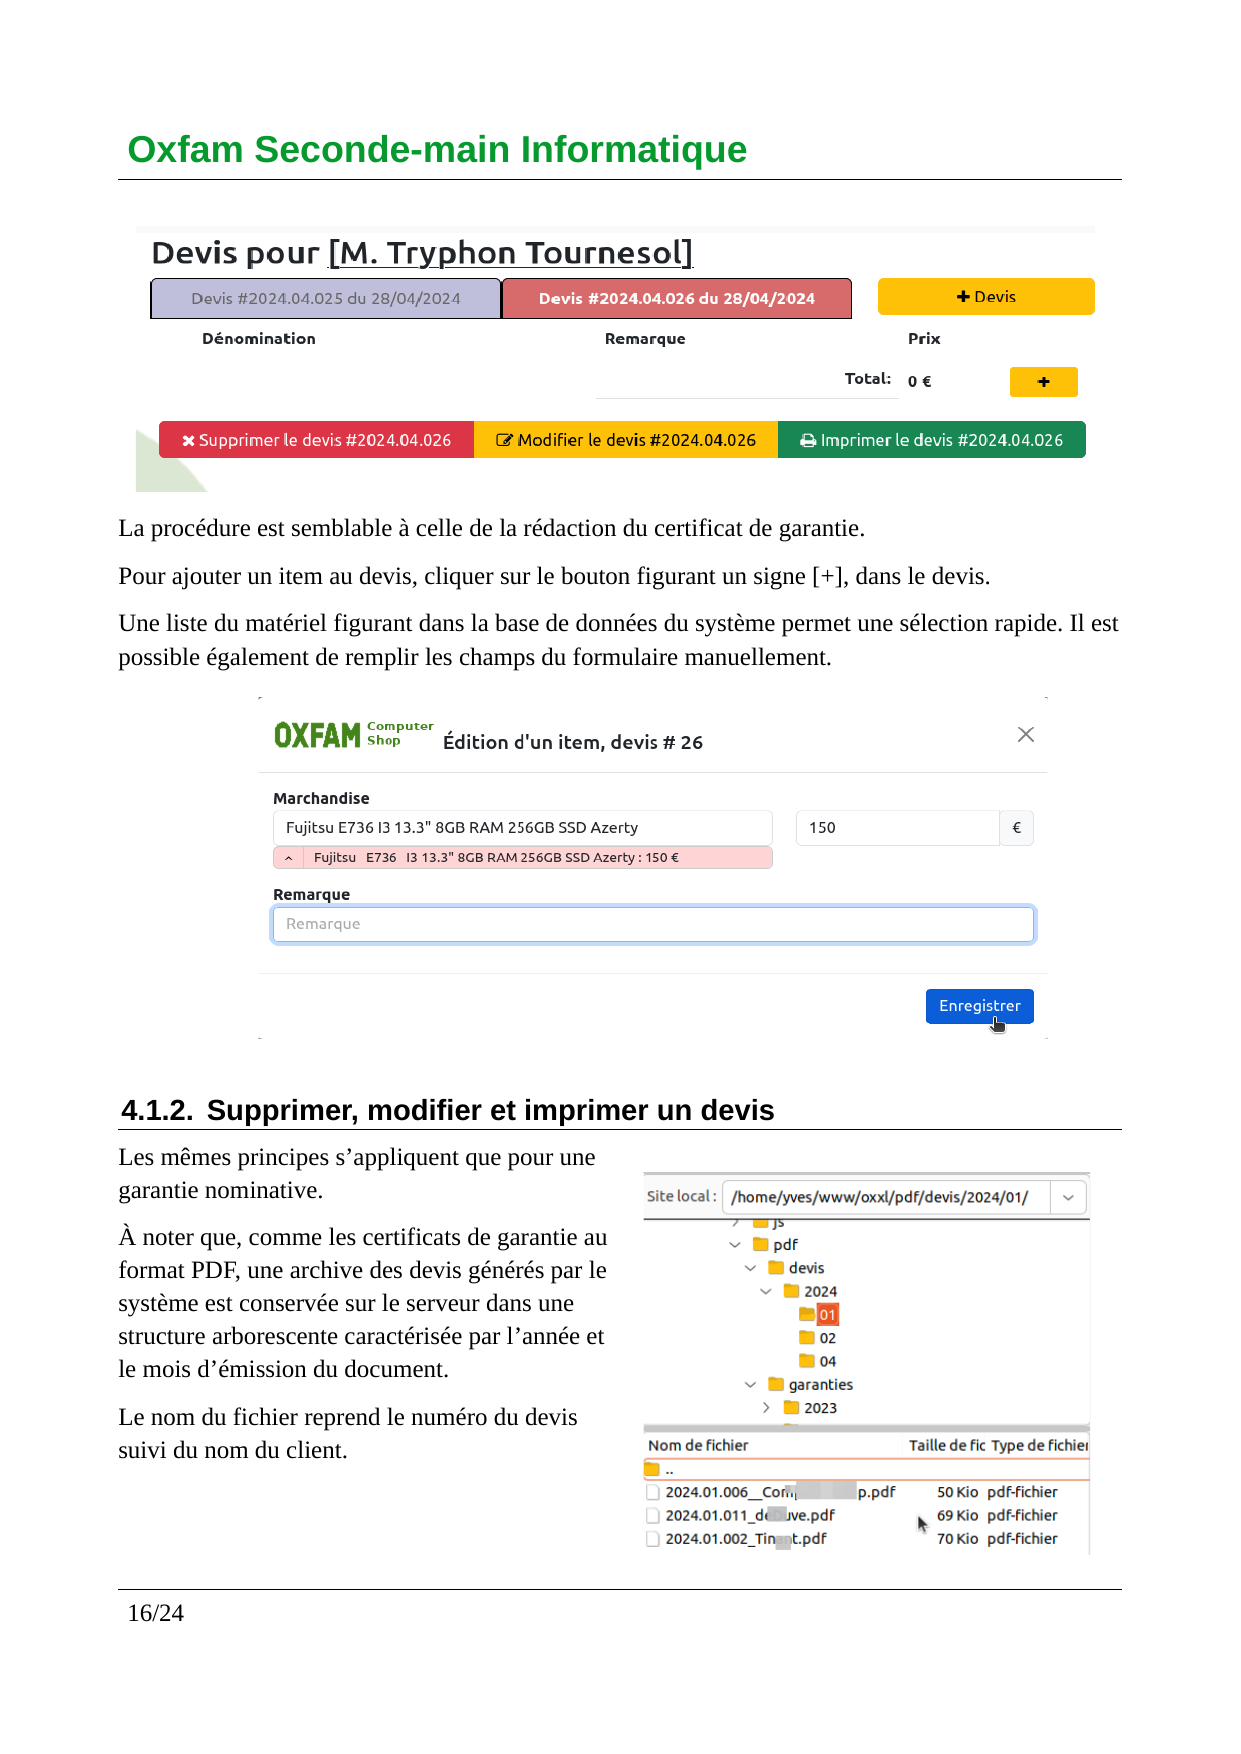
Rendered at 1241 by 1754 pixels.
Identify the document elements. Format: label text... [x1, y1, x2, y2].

text Le nom du fichier reprend le numéro du devis suivi du nom du client. [118, 1402, 626, 1464]
text [241, 679, 1065, 1056]
subtitle Supprimer, modifier et imprimer un devis [118, 704, 1122, 1129]
text Pour ajouter un item au devis, cliquer sur le bouton figurant un signe [+], dans le devis. [118, 561, 1122, 590]
picture [135, 226, 1105, 492]
text La procédure est semblable à celle de la rédaction du certificat de garantie. [118, 208, 1122, 542]
picture [258, 697, 1048, 1039]
text Les mêmes principes s’appliquent que pour une garantie nominative. [118, 1142, 1122, 1573]
picture [643, 1172, 1091, 1555]
text Une liste du matériel figurant dans la base de données du système permet une sélection rapide. Il est possible également de remplir les champs du formulaire manuellement. [118, 608, 1122, 670]
text À noter que, comme les certificats de garantie au format PDF, une archive des devis générés par le système est conservée sur le serveur dans une structure arborescente caractérisée par l’année et le mois d’émission du document. [118, 1222, 626, 1383]
